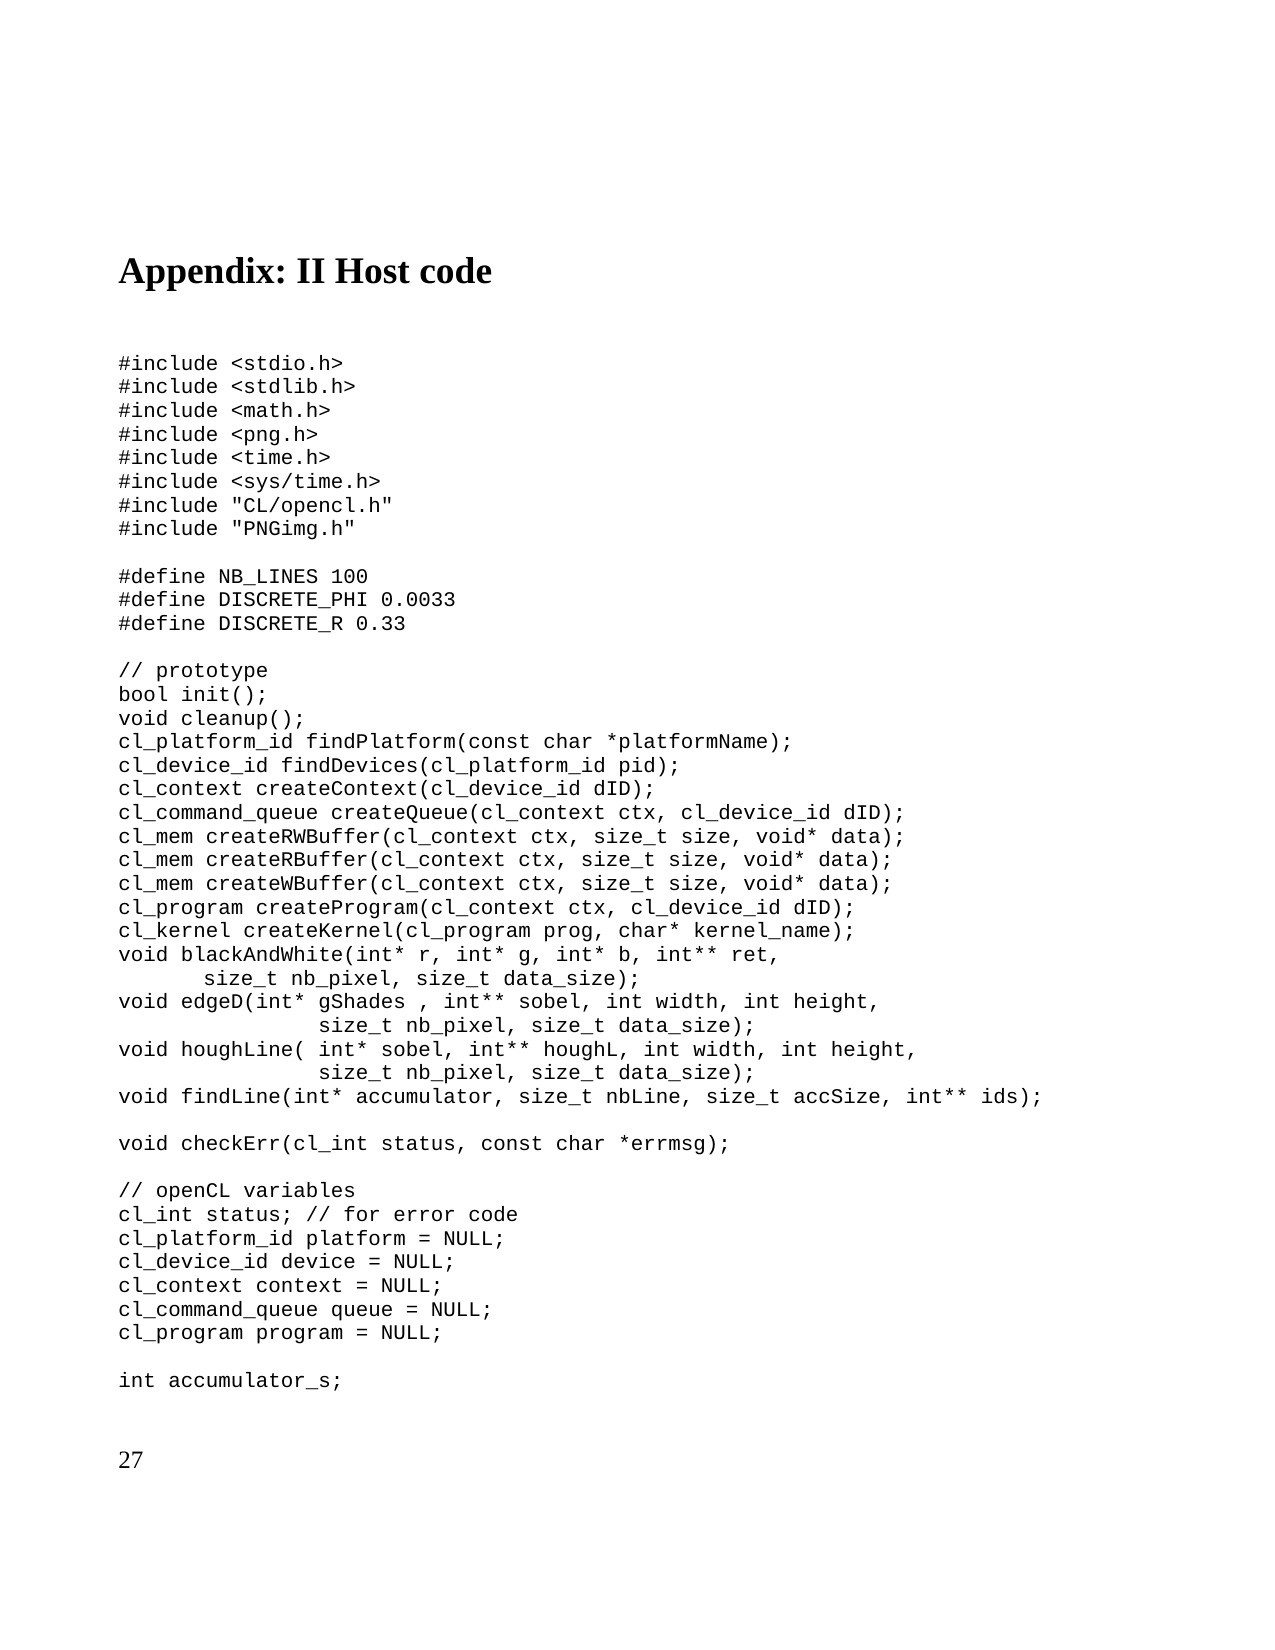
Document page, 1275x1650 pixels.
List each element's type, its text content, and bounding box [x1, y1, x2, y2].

text size_t nb_pixel, size_t data_size); [118, 1015, 1157, 1038]
text #define DISCRETE_R 0.33 [118, 613, 1157, 637]
text cl_mem createWBuffer(cl_context ctx, size_t size, void* data); [118, 873, 1157, 897]
text void findLine(int* accumulator, size_t nbLine, size_t accSize, int** ids); [118, 1086, 1157, 1109]
text #include "PNGimg.h" [118, 518, 1157, 542]
text // openCL variables [118, 1180, 1157, 1204]
text void blackAndWhite(int* r, int* g, int* b, int** ret, [118, 944, 1157, 968]
text cl_platform_id platform = NULL; [118, 1228, 1157, 1251]
text #define NB_LINES 100 [118, 566, 1157, 589]
text cl_mem createRWBuffer(cl_context ctx, size_t size, void* data); [118, 826, 1157, 849]
text cl_device_id findDevices(cl_platform_id pid); [118, 755, 1157, 778]
text int accumulator_s; [118, 1369, 1157, 1393]
text void edgeD(int* gShades , int** sobel, int width, int height, [118, 991, 1157, 1015]
text cl_command_queue createQueue(cl_context ctx, cl_device_id dID); [118, 802, 1157, 826]
text cl_context context = NULL; [118, 1275, 1157, 1299]
text cl_int status; // for error code [118, 1204, 1157, 1228]
subtitle Appendix: II Host code [118, 248, 1157, 291]
text void houghLine( int* sobel, int** houghL, int width, int height, [118, 1038, 1157, 1062]
text void checkErr(cl_int status, const char *errmsg); [118, 1133, 1157, 1157]
text cl_platform_id findPlatform(const char *platformName); [118, 731, 1157, 755]
text cl_program createProgram(cl_context ctx, cl_device_id dID); [118, 897, 1157, 920]
text size_t nb_pixel, size_t data_size); [118, 1062, 1157, 1086]
text cl_command_queue queue = NULL; [118, 1299, 1157, 1322]
text #include <sys/time.h> [118, 471, 1157, 495]
text #include <stdio.h> [118, 353, 1157, 376]
text void cleanup(); [118, 707, 1157, 731]
text #define DISCRETE_PHI 0.0033 [118, 589, 1157, 613]
text cl_kernel createKernel(cl_program prog, char* kernel_name); [118, 920, 1157, 944]
text cl_context createContext(cl_device_id dID); [118, 778, 1157, 802]
text #include <time.h> [118, 447, 1157, 471]
text bool init(); [118, 684, 1157, 707]
text // prototype [118, 660, 1157, 684]
text #include <png.h> [118, 424, 1157, 447]
text #include "CL/opencl.h" [118, 495, 1157, 518]
text cl_mem createRBuffer(cl_context ctx, size_t size, void* data); [118, 849, 1157, 873]
text #include <stdlib.h> [118, 376, 1157, 400]
text cl_device_id device = NULL; [118, 1251, 1157, 1275]
text #include <math.h> [118, 400, 1157, 424]
text size_t nb_pixel, size_t data_size); [118, 968, 1157, 991]
text cl_program program = NULL; [118, 1322, 1157, 1346]
